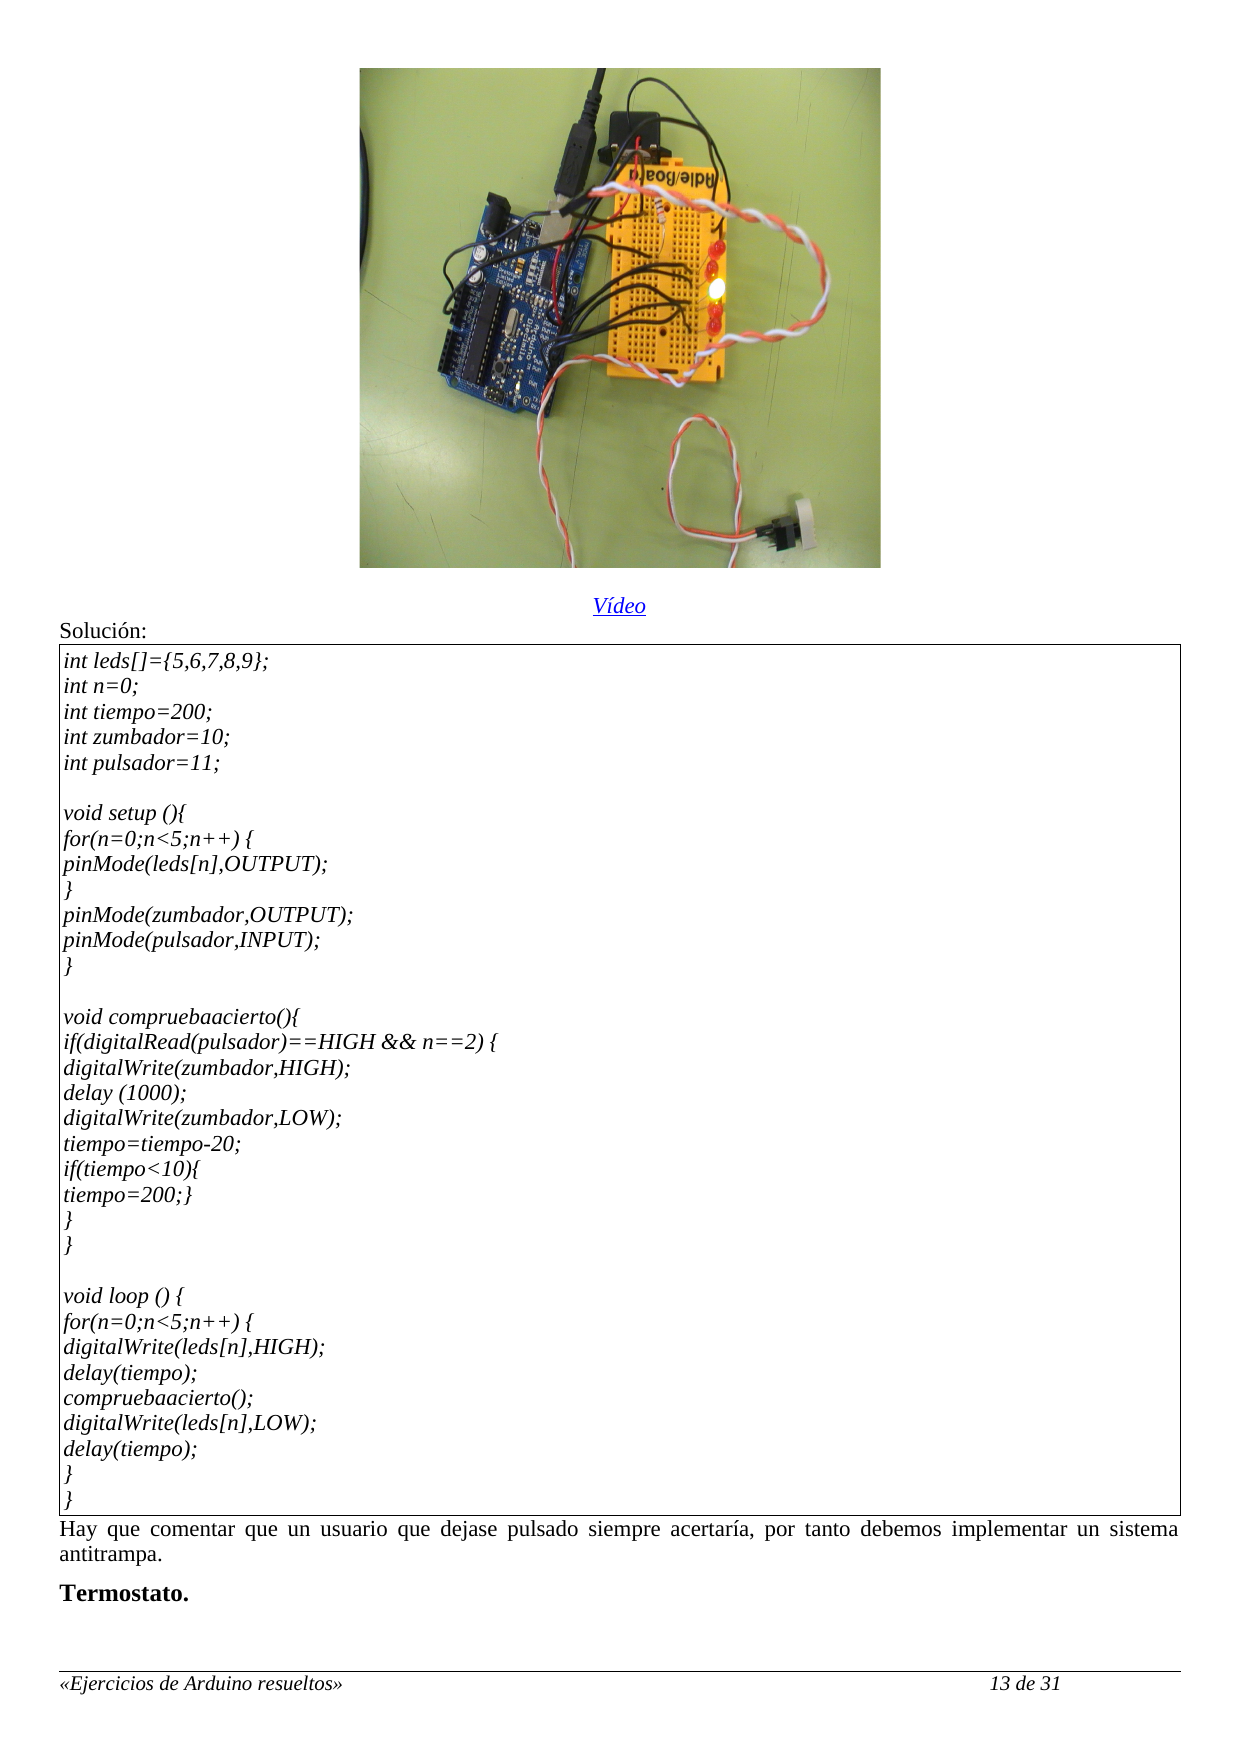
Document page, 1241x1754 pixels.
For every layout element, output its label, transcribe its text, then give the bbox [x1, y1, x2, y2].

text digitalWrite(leds[n],LOW); [256, 1406, 1180, 1432]
text delay(tiempo); [60, 1356, 1180, 1381]
text delay (1000); [189, 1076, 1180, 1101]
text Termostato. [189, 1579, 1181, 1606]
text } [74, 1203, 1180, 1228]
text compruebaacierto(); [200, 1381, 1180, 1406]
text for(n=0;n<5;n++) { [189, 822, 1180, 847]
text digitalWrite(zumbador,HIGH); [60, 1051, 1180, 1076]
text delay(tiempo); [200, 1432, 1180, 1457]
text Vídeo [59, 593, 593, 618]
text void setup (){ [60, 796, 1180, 822]
text Hay que comentar que un usuario que dejase pulsado siempre acertaría, por tanto debemos implementar un sistema antitrampa. [163, 1541, 1181, 1567]
text } [60, 1483, 1180, 1515]
text int zumbador=10; [215, 720, 1180, 746]
text int pulsador=11; [60, 746, 1180, 771]
text digitalWrite(zumbador,LOW); [189, 1101, 1180, 1127]
text Solución: [59, 618, 1181, 644]
text } [74, 949, 1180, 974]
picture [359, 68, 881, 568]
text } [74, 1457, 1180, 1483]
text pinMode(pulsador,INPUT); [60, 923, 1180, 949]
text tiempo=tiempo-20; [243, 1127, 1180, 1152]
text if(tiempo<10){ [203, 1152, 1180, 1178]
text } [74, 873, 1180, 898]
text if(digitalRead(pulsador)==HIGH && n==2) { [303, 1025, 1180, 1051]
text Vídeo [648, 593, 1181, 618]
text } [60, 1228, 1180, 1254]
text tiempo=200;} [194, 1178, 1180, 1203]
text digitalWrite(leds[n],HIGH); [256, 1330, 1180, 1356]
text pinMode(leds[n],OUTPUT); [256, 847, 1180, 873]
text int n=0; [141, 669, 1180, 695]
text void compruebaacierto(){ [60, 1000, 1180, 1025]
text int tiempo=200; [141, 695, 1180, 720]
text for(n=0;n<5;n++) { [187, 1305, 1180, 1330]
text pinMode(zumbador,OUTPUT); [74, 898, 1180, 923]
text void loop () { [60, 1279, 1180, 1305]
text int leds[]={5,6,7,8,9}; [60, 645, 1180, 669]
